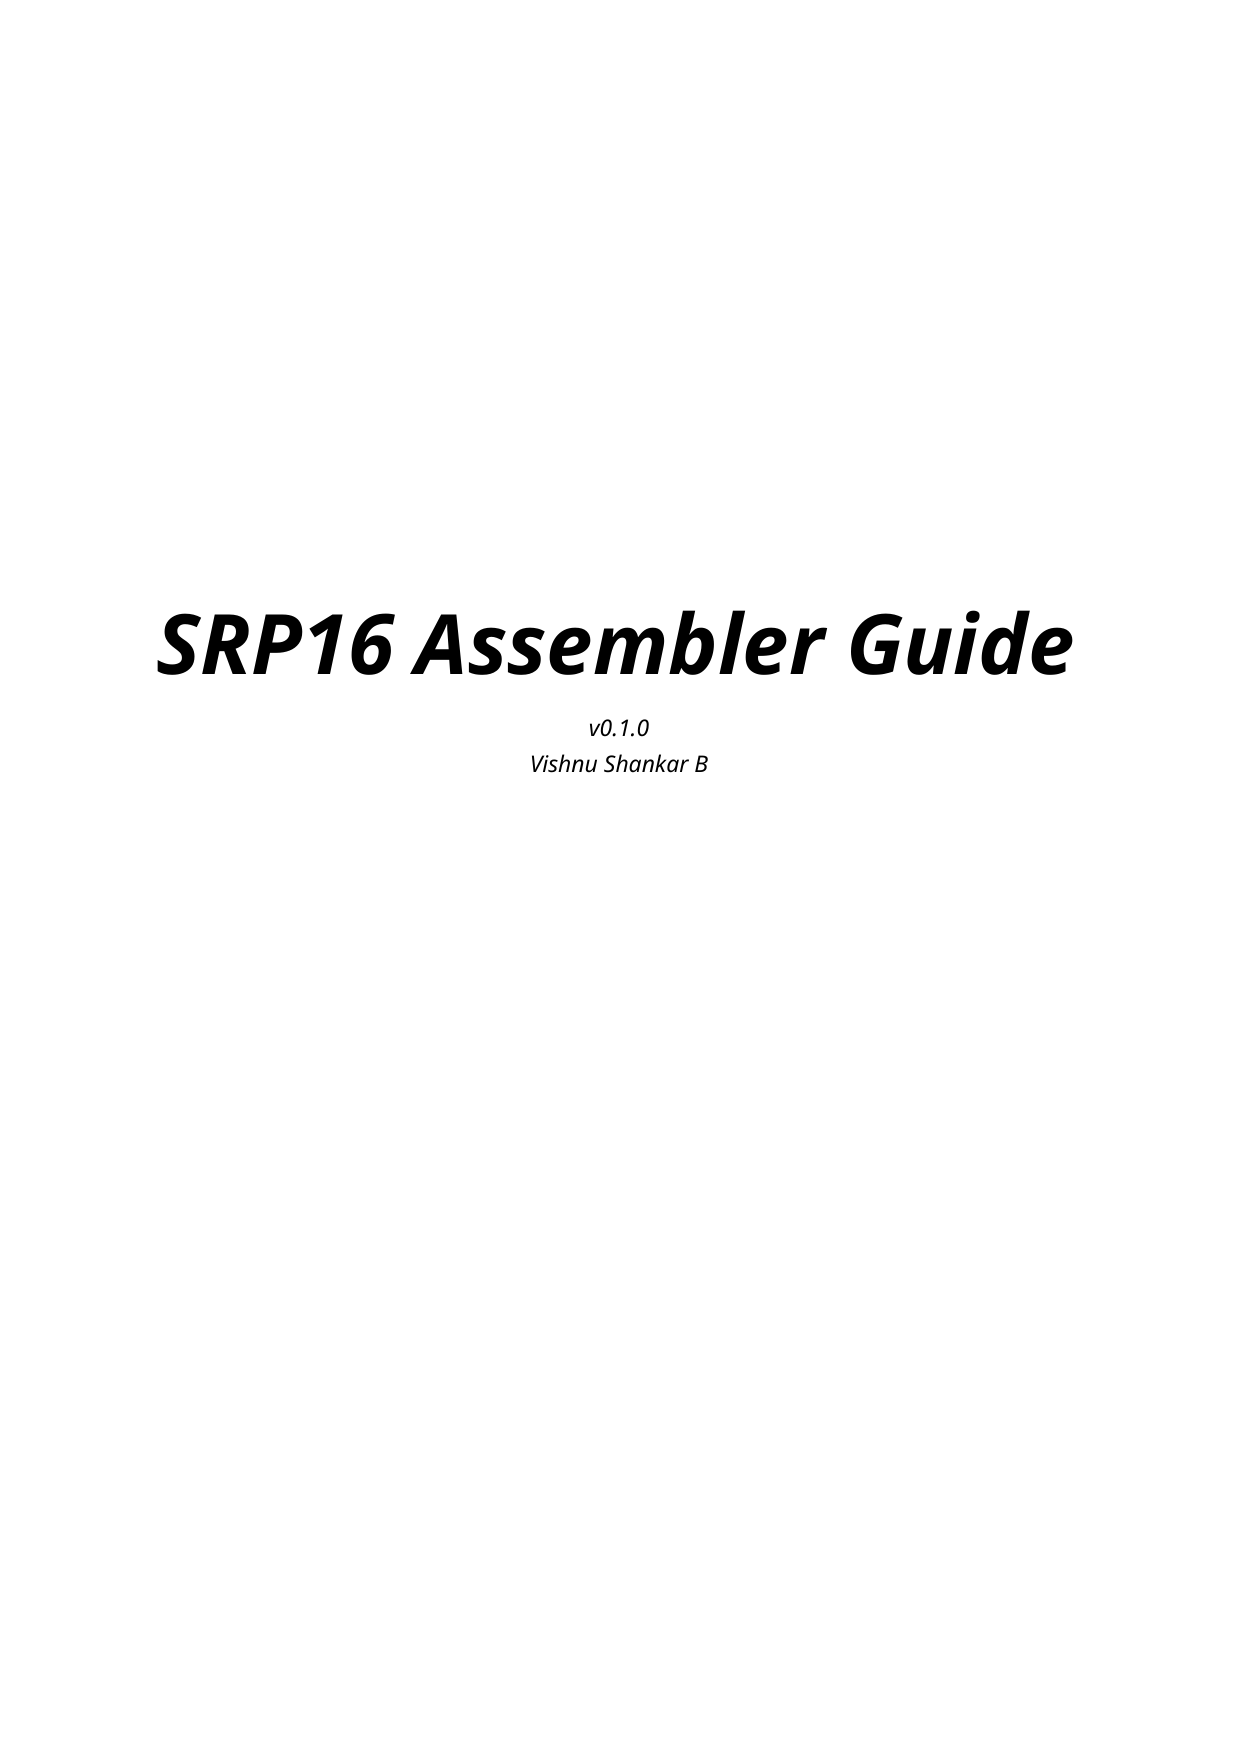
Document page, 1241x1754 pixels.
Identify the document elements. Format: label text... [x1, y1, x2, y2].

title SRP16 Assembler Guide [118, 586, 1122, 699]
text Vishnu Shankar B [118, 748, 1122, 779]
text v0.1.0 [118, 712, 1122, 743]
